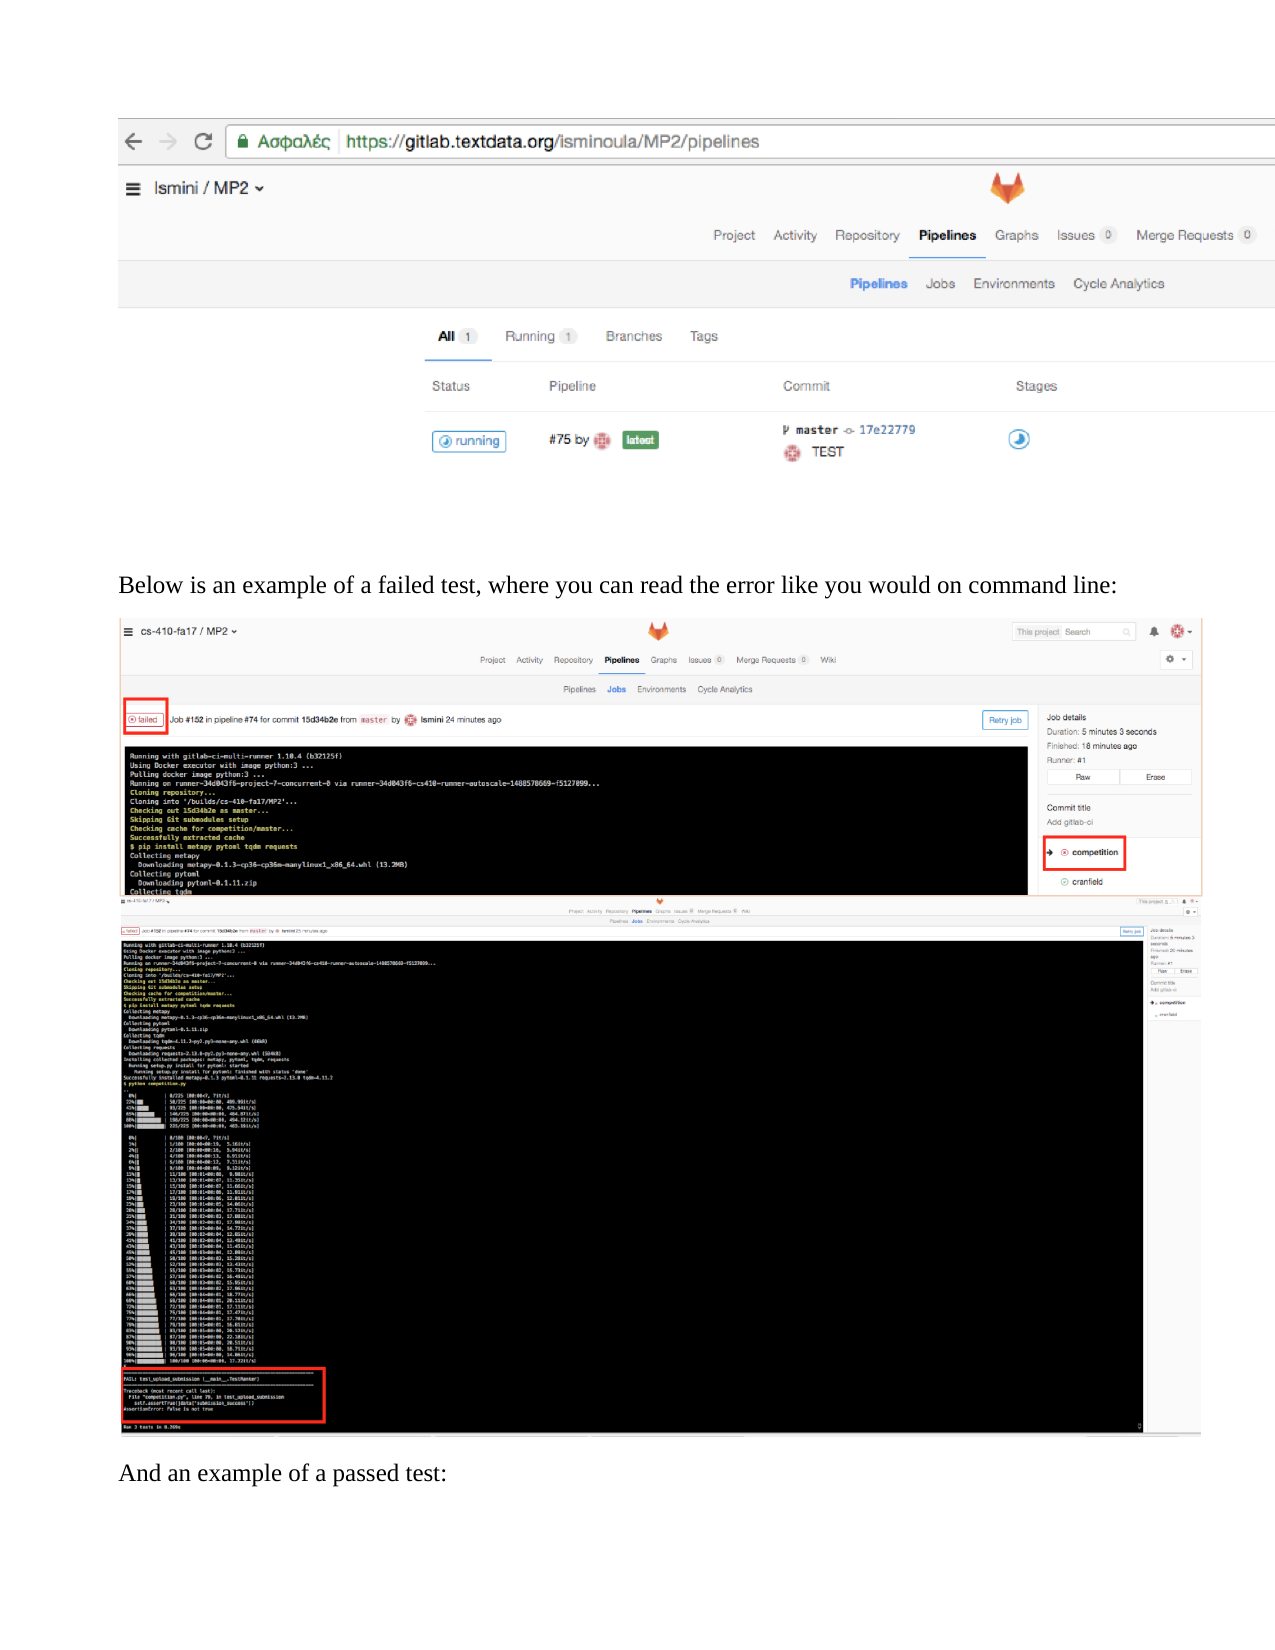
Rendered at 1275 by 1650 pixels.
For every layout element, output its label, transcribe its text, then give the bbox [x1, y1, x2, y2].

text Below is an example of a failed test, where you can read the error like you would on command line: [118, 570, 1157, 598]
text And an example of a passed test: [118, 1458, 1157, 1487]
picture [118, 618, 1206, 1438]
picture [118, 118, 1275, 550]
